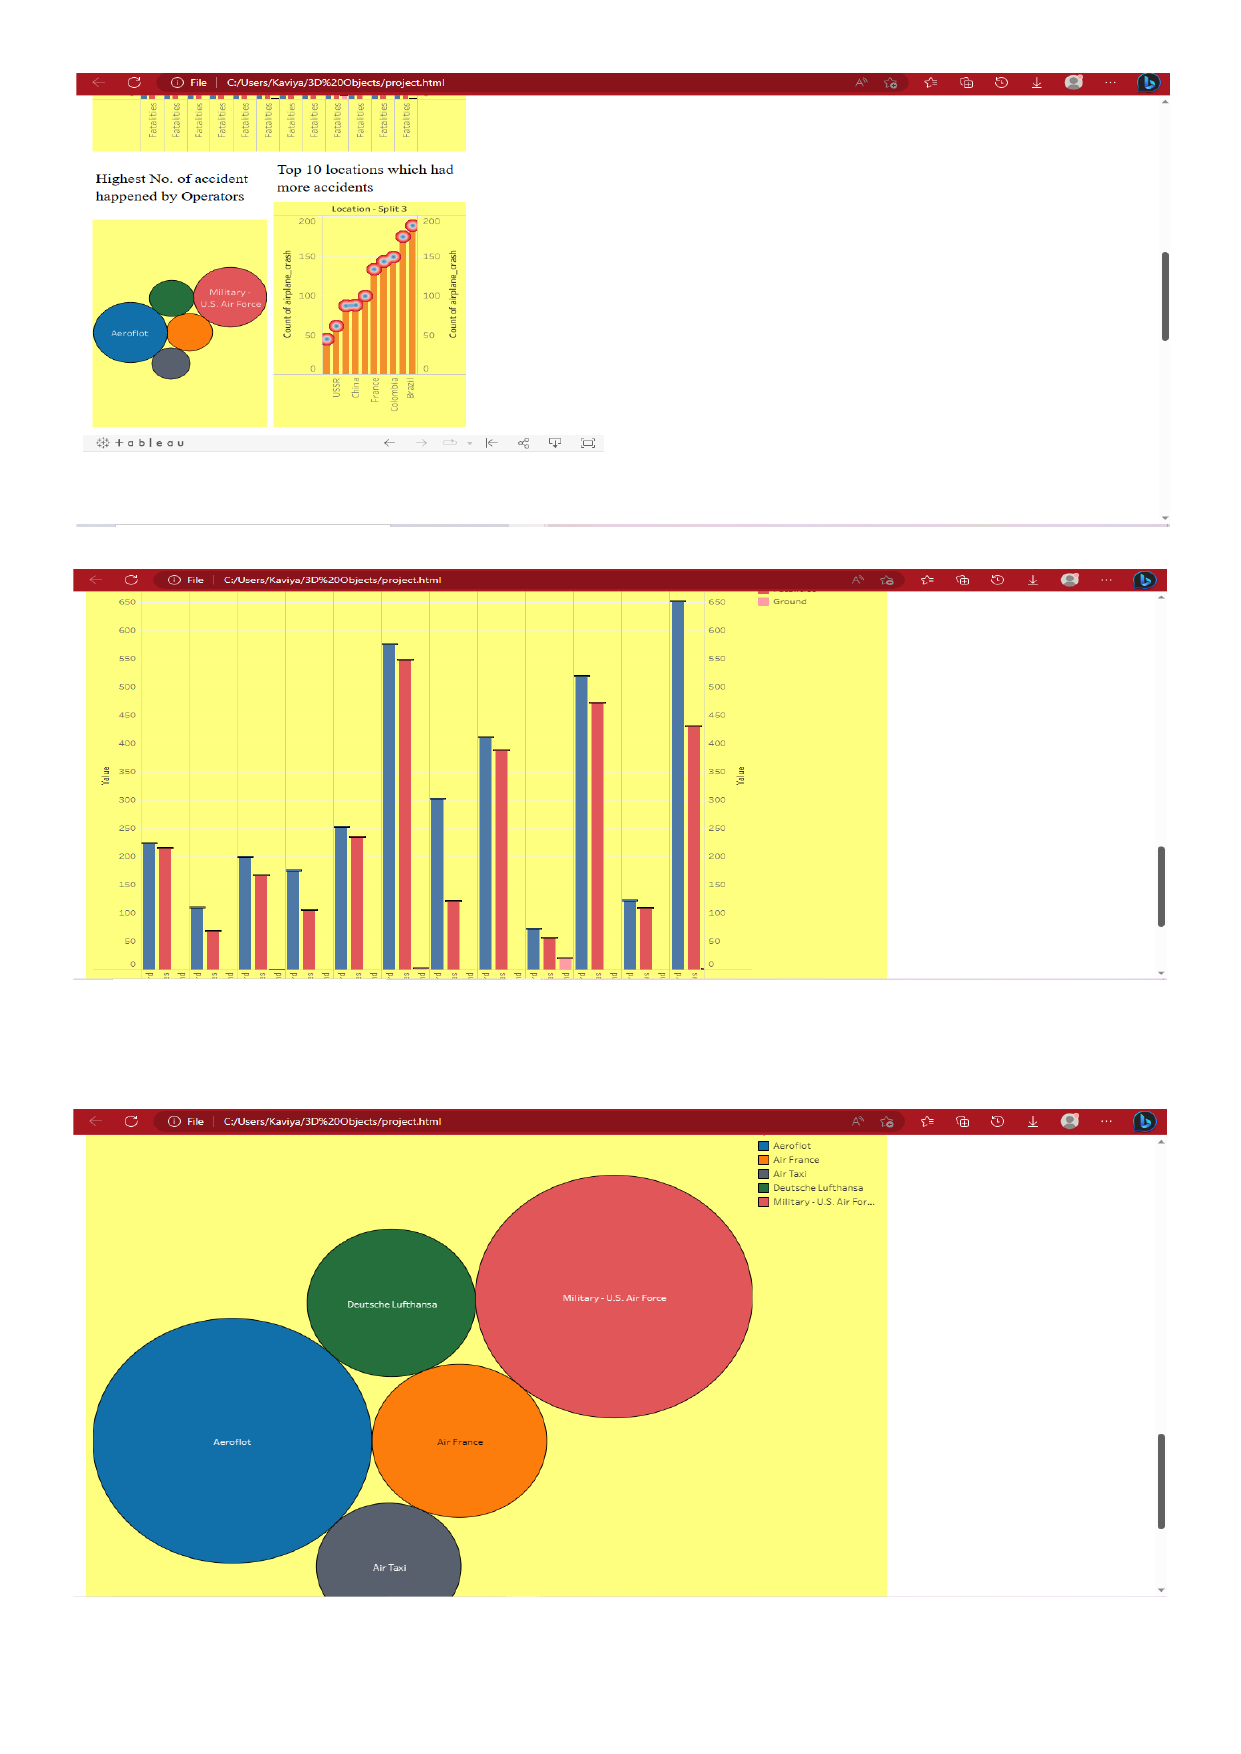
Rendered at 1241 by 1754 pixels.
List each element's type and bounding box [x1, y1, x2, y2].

picture [73, 569, 1167, 980]
picture [76, 73, 1170, 527]
picture [73, 1109, 1167, 1597]
